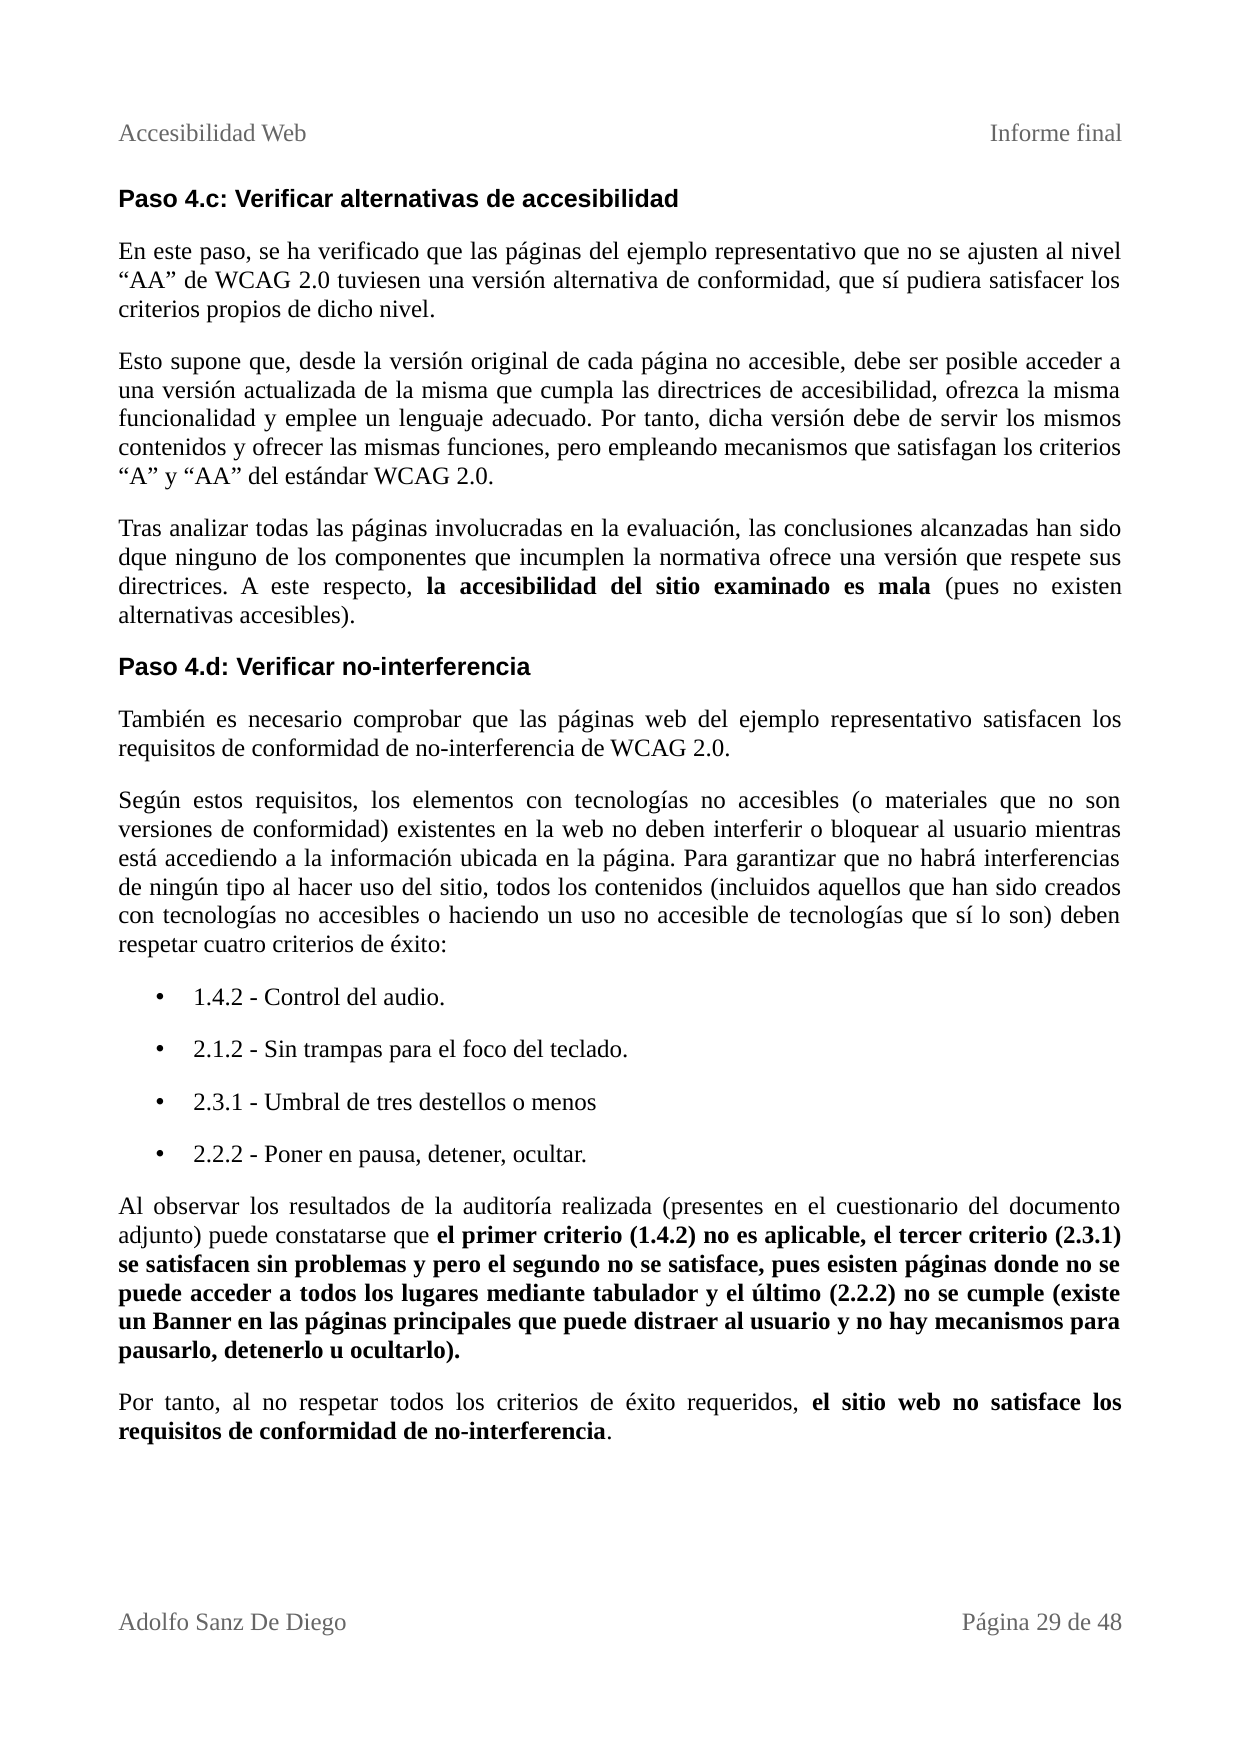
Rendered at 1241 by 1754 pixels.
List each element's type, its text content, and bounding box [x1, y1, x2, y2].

list 2.3.1 - Umbral de tres destellos o menos [156, 1087, 1122, 1115]
text También es necesario comprobar que las páginas web del ejemplo representativo satisfacen los requisitos de conformidad de no-interferencia de WCAG 2.0. [118, 704, 1122, 762]
text En este paso, se ha verificado que las páginas del ejemplo representativo que no se ajusten al nivel “AA” de WCAG 2.0 tuviesen una versión alternativa de conformidad, que sí pudiera satisfacer los criterios propios de dicho nivel. [118, 236, 1122, 322]
list 2.2.2 - Poner en pausa, detener, ocultar. [156, 1139, 1122, 1168]
text Al observar los resultados de la auditoría realizada (presentes en el cuestionario del documento adjunto) puede constatarse que el primer criterio (1.4.2) no es aplicable, el tercer criterio (2.3.1) se satisfacen sin problemas y pero el segundo no se satisface, pues esisten páginas donde no se puede acceder a todos los lugares mediante tabulador y el último (2.2.2) no se cumple (existe un Banner en las páginas principales que puede distraer al usuario y no hay mecanismos para pausarlo, detenerlo u ocultarlo). [118, 1191, 1122, 1364]
text Tras analizar todas las páginas involucradas en la evaluación, las conclusiones alcanzadas han sido dque ninguno de los componentes que incumplen la normativa ofrece una versión que respete sus directrices. A este respecto, la accesibilidad del sitio examinado es mala (pues no existen alternativas accesibles). [118, 513, 1122, 628]
text Esto supone que, desde la versión original de cada página no accesible, debe ser posible acceder a una versión actualizada de la misma que cumpla las directrices de accesibilidad, ofrezca la misma funcionalidad y emplee un lenguaje adecuado. Por tanto, dicha versión debe de servir los mismos contenidos y ofrecer las mismas funciones, pero empleando mecanismos que satisfagan los criterios “A” y “AA” del estándar WCAG 2.0. [118, 346, 1122, 490]
text Según estos requisitos, los elementos con tecnologías no accesibles (o materiales que no son versiones de conformidad) existentes en la web no deben interferir o bloquear al usuario mientras está accediendo a la información ubicada en la página. Para garantizar que no habrá interferencias de ningún tipo al hacer uso del sitio, todos los contenidos (incluidos aquellos que han sido creados con tecnologías no accesibles o haciendo un uso no accesible de tecnologías que sí lo son) deben respetar cuatro criterios de éxito: [118, 786, 1122, 958]
subtitle Paso 4.c: Verificar alternativas de accesibilidad [118, 184, 1122, 212]
subtitle Paso 4.d: Verificar no-interferencia [118, 652, 1122, 681]
list 2.1.2 - Sin trampas para el foco del teclado. [156, 1034, 1122, 1063]
list 1.4.2 - Control del audio. [156, 982, 1122, 1011]
text Por tanto, al no respetar todos los criterios de éxito requeridos, el sitio web no satisface los requisitos de conformidad de no-interferencia. [118, 1387, 1122, 1445]
